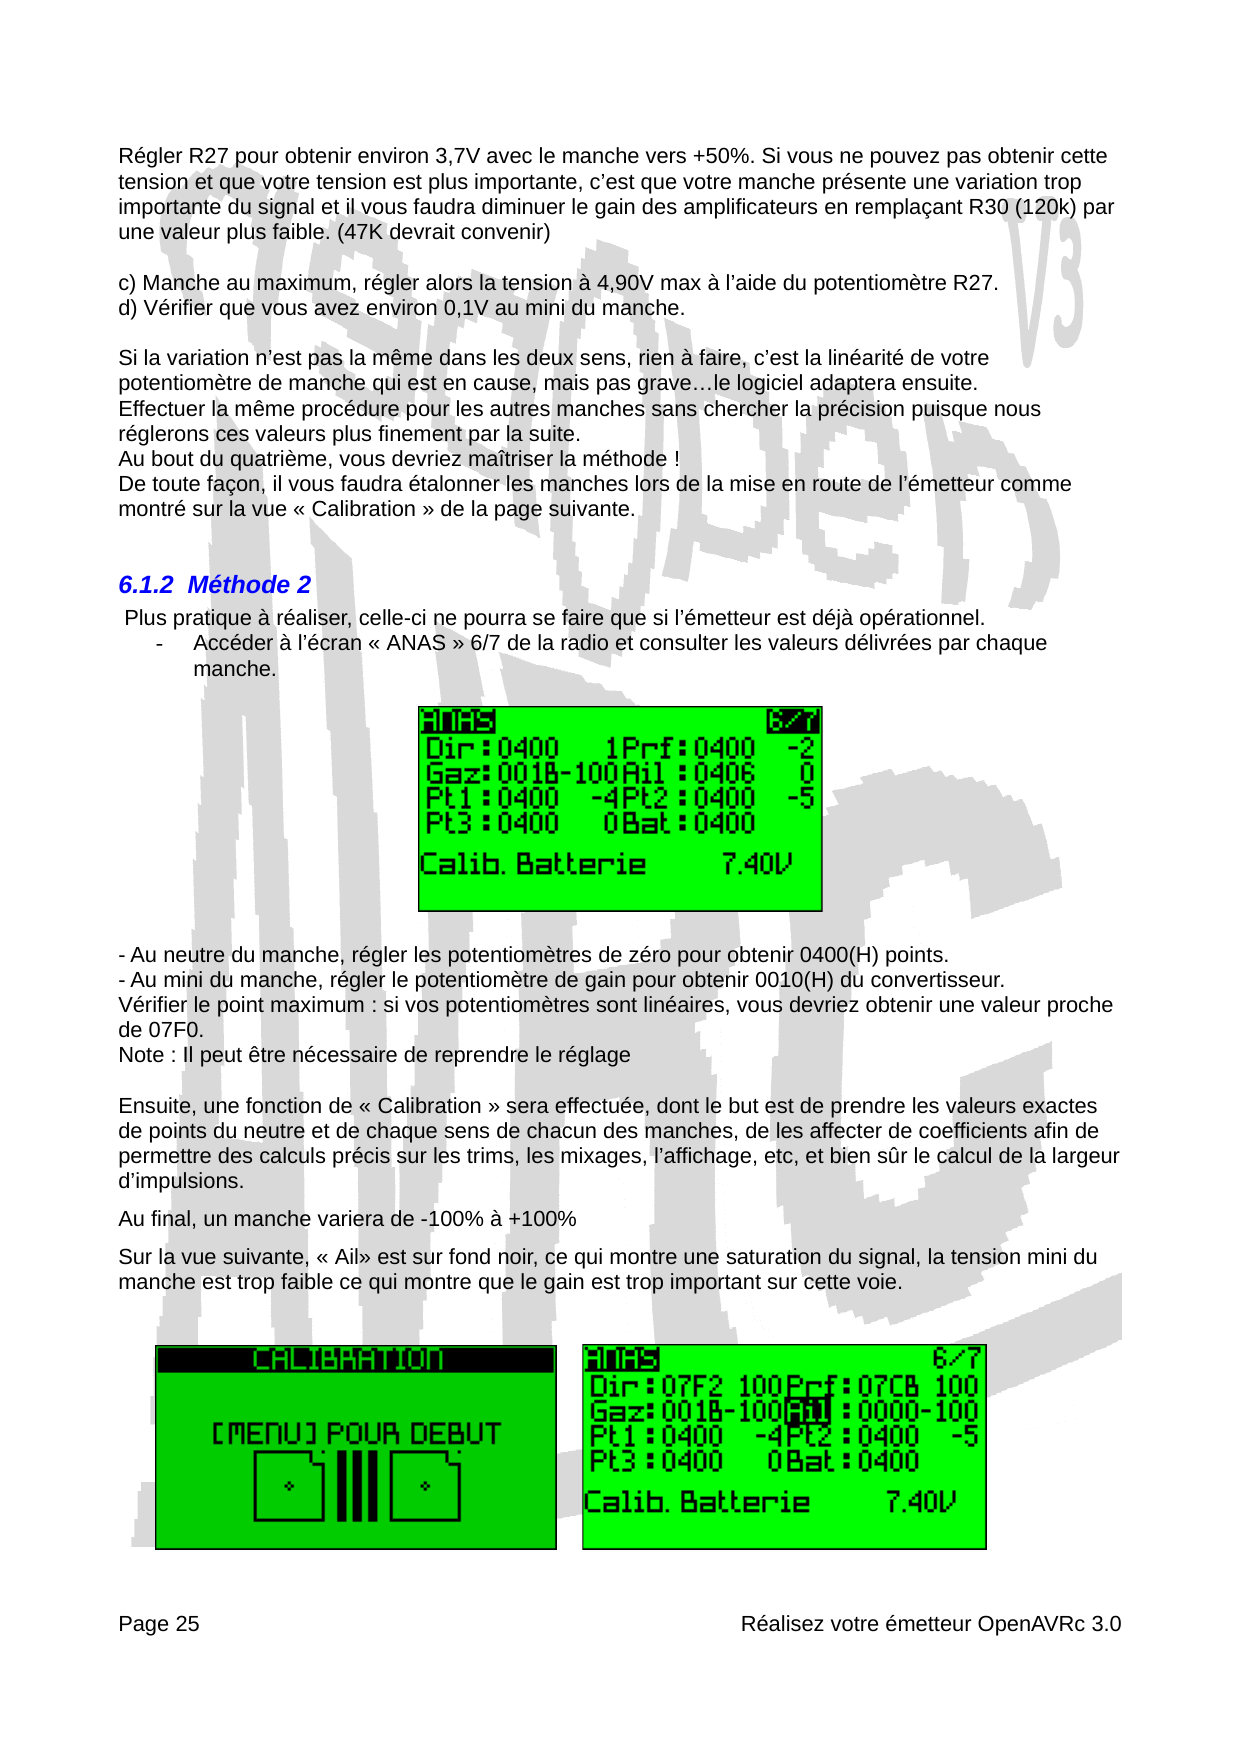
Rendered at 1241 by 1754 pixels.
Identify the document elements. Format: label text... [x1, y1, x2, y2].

text Au bout du quatrième, vous devriez maîtriser la méthode ! [118, 446, 1122, 471]
text c) Manche au maximum, régler alors la tension à 4,90V max à l’aide du potentiomètre R27. [118, 269, 1122, 294]
list Accéder à l’écran « ANAS » 6/7 de la radio et consulter les valeurs délivrées par chaque manche. [156, 630, 1122, 681]
text d) Vérifier que vous avez environ 0,1V au mini du manche. [118, 294, 1122, 320]
text Si la variation n’est pas la même dans les deux sens, rien à faire, c’est la linéarité de votre potentiomètre de manche qui est en cause, mais pas grave…le logiciel adaptera ensuite. [118, 345, 1122, 395]
text Ensuite, une fonction de « Calibration » sera effectuée, dont le but est de prendre les valeurs exactes de points du neutre et de chaque sens de chacun des manches, de les affecter de coefficients afin de permettre des calculs précis sur les trims, les mixages, l’affichage, etc, et bien sûr le calcul de la largeur d’impulsions. [118, 1093, 1122, 1193]
picture [155, 1345, 557, 1550]
text De toute façon, il vous faudra étalonner les manches lors de la mise en route de l’émetteur comme montré sur la vue « Calibration » de la page suivante. [118, 471, 1122, 521]
text Régler R27 pour obtenir environ 3,7V avec le manche vers +50%. Si vous ne pouvez pas obtenir cette tension et que votre tension est plus importante, c’est que votre manche présente une variation trop importante du signal et il vous faudra diminuer le gain des amplificateurs en remplaçant R30 (120k) par une valeur plus faible. (47K devrait convenir) [118, 143, 1122, 244]
text Effectuer la même procédure pour les autres manches sans chercher la précision puisque nous réglerons ces valeurs plus finement par la suite. [118, 395, 1122, 446]
picture [582, 1344, 987, 1550]
text Sur la vue suivante, « Ail» est sur fond noir, ce qui montre une saturation du signal, la tension mini du manche est trop faible ce qui montre que le gain est trop important sur cette voie. [118, 1244, 1122, 1294]
text Au final, un manche variera de -100% à +100% [118, 1206, 1122, 1231]
text Note : Il peut être nécessaire de reprendre le réglage [118, 1042, 1122, 1067]
text - Au neutre du manche, régler les potentiomètres de zéro pour obtenir 0400(H) points. [118, 941, 1122, 967]
picture [418, 706, 823, 912]
subtitle 6.1.2 Méthode 2 [118, 570, 1122, 598]
text Vérifier le point maximum : si vos potentiomètres sont linéaires, vous devriez obtenir une valeur proche de 07F0. [118, 992, 1122, 1042]
text Plus pratique à réaliser, celle-ci ne pourra se faire que si l’émetteur est déjà opérationnel. [118, 605, 1122, 630]
text - Au mini du manche, régler le potentiomètre de gain pour obtenir 0010(H) du convertisseur. [118, 967, 1122, 992]
